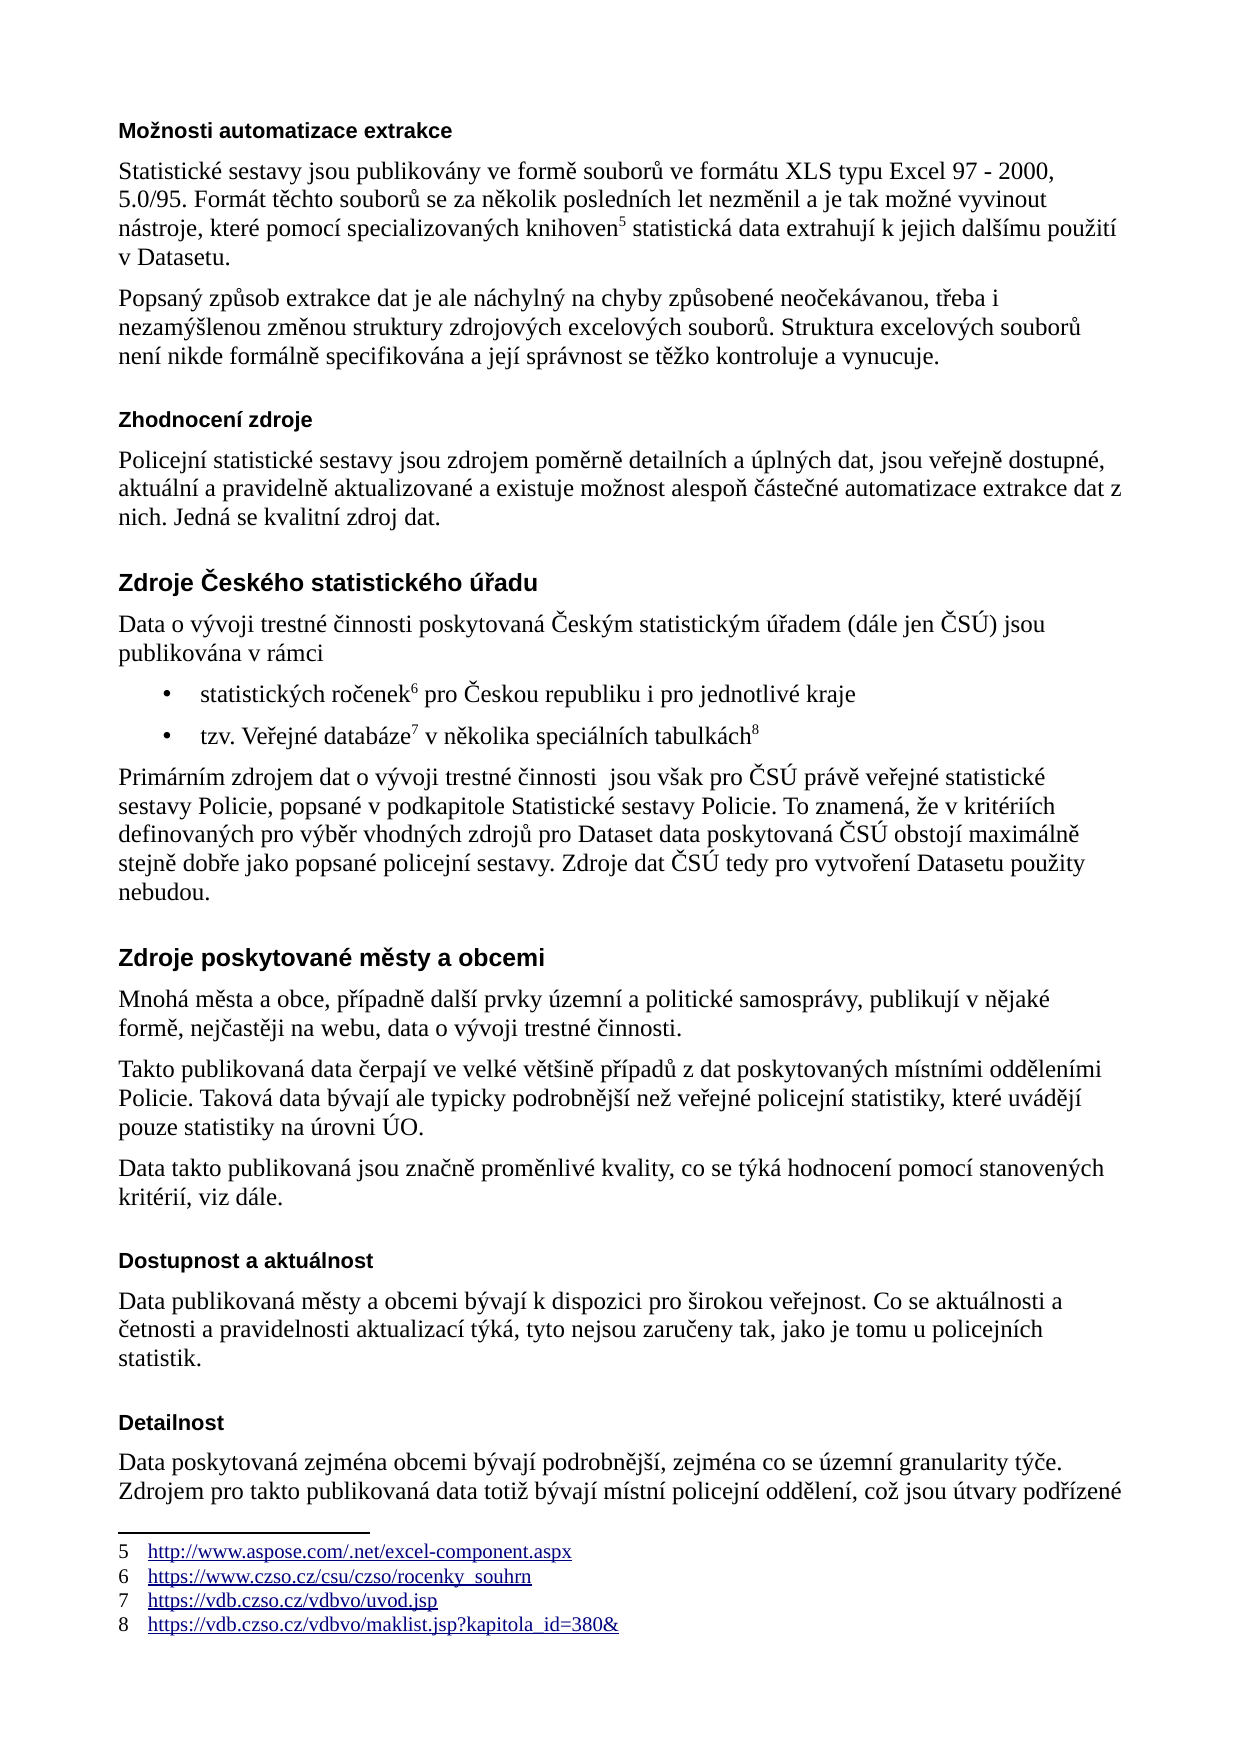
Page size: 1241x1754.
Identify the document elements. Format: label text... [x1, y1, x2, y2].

text Data publikovaná městy a obcemi bývají k dispozici pro širokou veřejnost. Co se aktuálnosti a četnosti a pravidelnosti aktualizací týká, tyto nejsou zaručeny tak, jako je tomu u policejních statistik. [118, 1286, 1122, 1372]
text Statistické sestavy jsou publikovány ve formě souborů ve formátu XLS typu Excel 97 - 2000, 5.0/95. Formát těchto souborů se za několik posledních let nezměnil a je tak možné vyvinout nástroje, které pomocí specializovaných knihoven statistická data extrahují k jejich dalšímu použití v Datasetu. [118, 156, 1122, 271]
subtitle Zdroje Českého statistického úřadu [118, 568, 1122, 597]
list https://www.czso.cz/csu/czso/rocenky_souhrn [118, 1563, 1122, 1588]
text Popsaný způsob extrakce dat je ale náchylný na chyby způsobené neočekávanou, třeba i nezamýšlenou změnou struktury zdrojových excelových souborů. Struktura excelových souborů není nikde formálně specifikována a její správnost se těžko kontroluje a vynucuje. [118, 283, 1122, 369]
subtitle Možnosti automatizace extrakce [118, 118, 1122, 143]
list statistických ročenek pro Českou republiku i pro jednotlivé kraje [163, 679, 1122, 708]
subtitle Zhodnocení zdroje [118, 407, 1122, 432]
subtitle Zdroje poskytované městy a obcemi [118, 943, 1122, 972]
text Data o vývoji trestné činnosti poskytovaná Českým statistickým úřadem (dále jen ČSÚ) jsou publikována v rámci [118, 609, 1122, 667]
text Data poskytovaná zejména obcemi bývají podrobnější, zejména co se územní granularity týče. Zdrojem pro takto publikovaná data totiž bývají místní policejní oddělení, což jsou útvary podřízené [118, 1447, 1122, 1505]
text Mnohá města a obce, případně další prvky územní a politické samosprávy, publikují v nějaké formě, nejčastěji na webu, data o vývoji trestné činnosti. [118, 984, 1122, 1042]
list tzv. Veřejné databáze v několika speciálních tabulkách [163, 721, 1122, 749]
text http://www.aspose.com/.net/excel-component.aspx [118, 1539, 1122, 1563]
subtitle Dostupnost a aktuálnost [118, 1248, 1122, 1273]
text Takto publikovaná data čerpají ve velké většině případů z dat poskytovaných místními odděleními Policie. Taková data bývají ale typicky podrobnější než veřejné policejní statistiky, které uvádějí pouze statistiky na úrovni ÚO. [118, 1054, 1122, 1141]
list https://vdb.czso.cz/vdbvo/uvod.jsp [118, 1588, 1122, 1612]
text Policejní statistické sestavy jsou zdrojem poměrně detailních a úplných dat, jsou veřejně dostupné, aktuální a pravidelně aktualizované a existuje možnost alespoň částečné automatizace extrakce dat z nich. Jedná se kvalitní zdroj dat. [118, 445, 1122, 531]
text Data takto publikovaná jsou značně proměnlivé kvality, co se týká hodnocení pomocí stanovených kritérií, viz dále. [118, 1153, 1122, 1211]
subtitle Detailnost [118, 1409, 1122, 1435]
list https://vdb.czso.cz/vdbvo/maklist.jsp?kapitola_id=380& [118, 1612, 1122, 1636]
text Primárním zdrojem dat o vývoji trestné činnosti jsou však pro ČSÚ právě veřejné statistické sestavy Policie, popsané v podkapitole Statistické sestavy Policie. To znamená, že v kritériích definovaných pro výběr vhodných zdrojů pro Dataset data poskytovaná ČSÚ obstojí maximálně stejně dobře jako popsané policejní sestavy. Zdroje dat ČSÚ tedy pro vytvoření Datasetu použity nebudou. [118, 762, 1122, 906]
